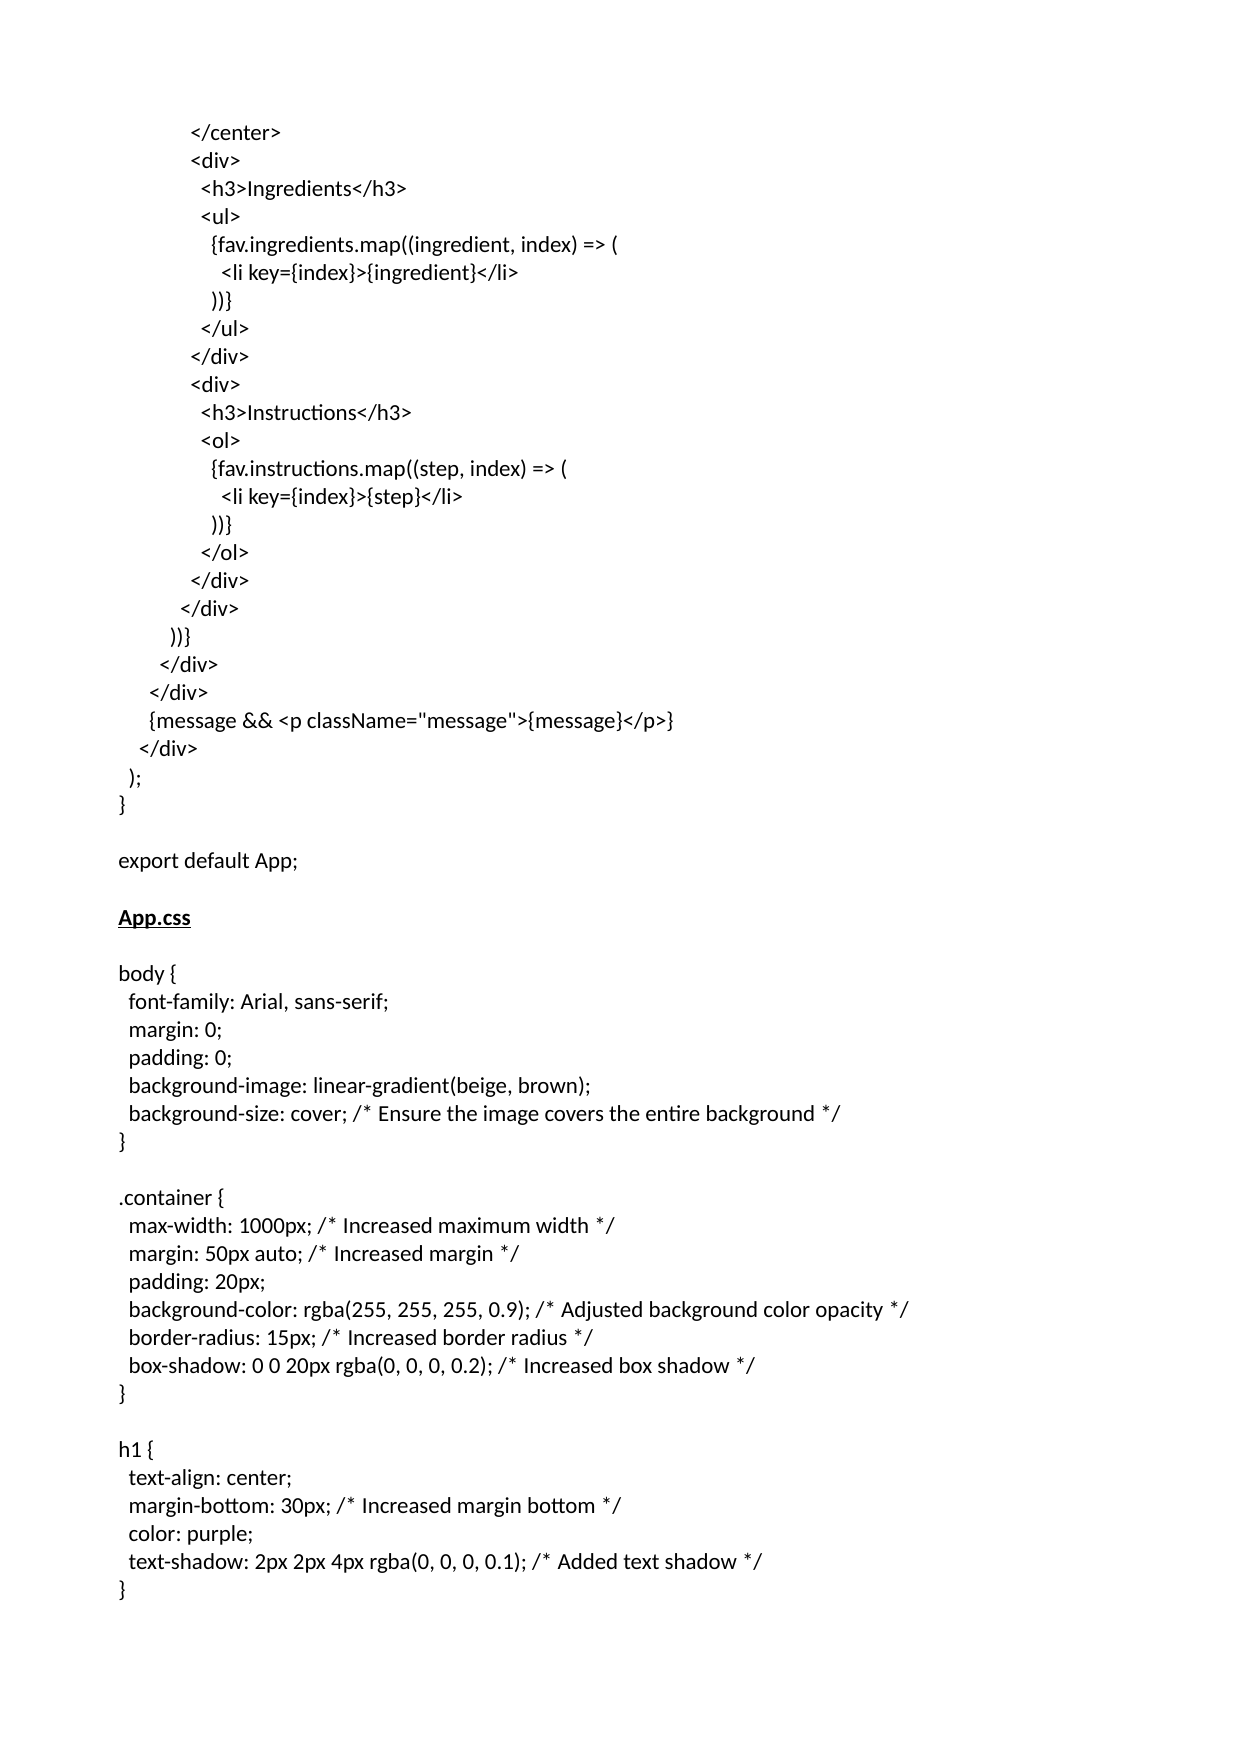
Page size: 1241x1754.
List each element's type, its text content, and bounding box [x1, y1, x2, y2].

list <ul> [118, 202, 1122, 230]
list ))} [118, 622, 1122, 651]
list body { [118, 959, 1122, 987]
list {message && <p className="message">{message}</p>} [118, 707, 1122, 734]
list <h3>Ingredients</h3> [118, 174, 1122, 202]
list {fav.instructions.map((step, index) => ( [118, 454, 1122, 482]
list padding: 20px; [118, 1267, 1122, 1295]
list <ol> [118, 426, 1122, 454]
list } [118, 1127, 1122, 1155]
list <div> [118, 370, 1122, 398]
list background-size: cover; /* Ensure the image covers the entire background */ [118, 1099, 1122, 1127]
list ); [118, 763, 1122, 791]
list </div> [118, 678, 1122, 707]
list </center> [118, 118, 1122, 146]
list .container { [118, 1183, 1122, 1211]
list export default App; [118, 847, 1122, 875]
list <li key={index}>{ingredient}</li> [118, 258, 1122, 286]
list } [118, 1379, 1122, 1407]
list </ul> [118, 314, 1122, 342]
list </div> [118, 734, 1122, 763]
list margin: 50px auto; /* Increased margin */ [118, 1239, 1122, 1267]
list ))} [118, 286, 1122, 314]
list </ol> [118, 538, 1122, 566]
list <div> [118, 146, 1122, 174]
list color: purple; [118, 1519, 1122, 1547]
list } [118, 1575, 1122, 1603]
list ))} [118, 510, 1122, 538]
list max-width: 1000px; /* Increased maximum width */ [118, 1211, 1122, 1239]
list background-color: rgba(255, 255, 255, 0.9); /* Adjusted background color opacity */ [118, 1295, 1122, 1323]
list h1 { [118, 1435, 1122, 1463]
list box-shadow: 0 0 20px rgba(0, 0, 0, 0.2); /* Increased box shadow */ [118, 1351, 1122, 1379]
list text-align: center; [118, 1463, 1122, 1491]
list font-family: Arial, sans-serif; [118, 987, 1122, 1015]
list margin-bottom: 30px; /* Increased margin bottom */ [118, 1491, 1122, 1519]
list text-shadow: 2px 2px 4px rgba(0, 0, 0, 0.1); /* Added text shadow */ [118, 1547, 1122, 1575]
list App.css [118, 903, 1122, 931]
list </div> [118, 594, 1122, 622]
list } [118, 791, 1122, 819]
list </div> [118, 342, 1122, 370]
list border-radius: 15px; /* Increased border radius */ [118, 1323, 1122, 1351]
list {fav.ingredients.map((ingredient, index) => ( [118, 230, 1122, 258]
list padding: 0; [118, 1043, 1122, 1071]
list </div> [118, 566, 1122, 594]
list </div> [118, 651, 1122, 678]
list <h3>Instructions</h3> [118, 398, 1122, 426]
list <li key={index}>{step}</li> [118, 482, 1122, 510]
list background-image: linear-gradient(beige, brown); [118, 1071, 1122, 1099]
list margin: 0; [118, 1015, 1122, 1043]
